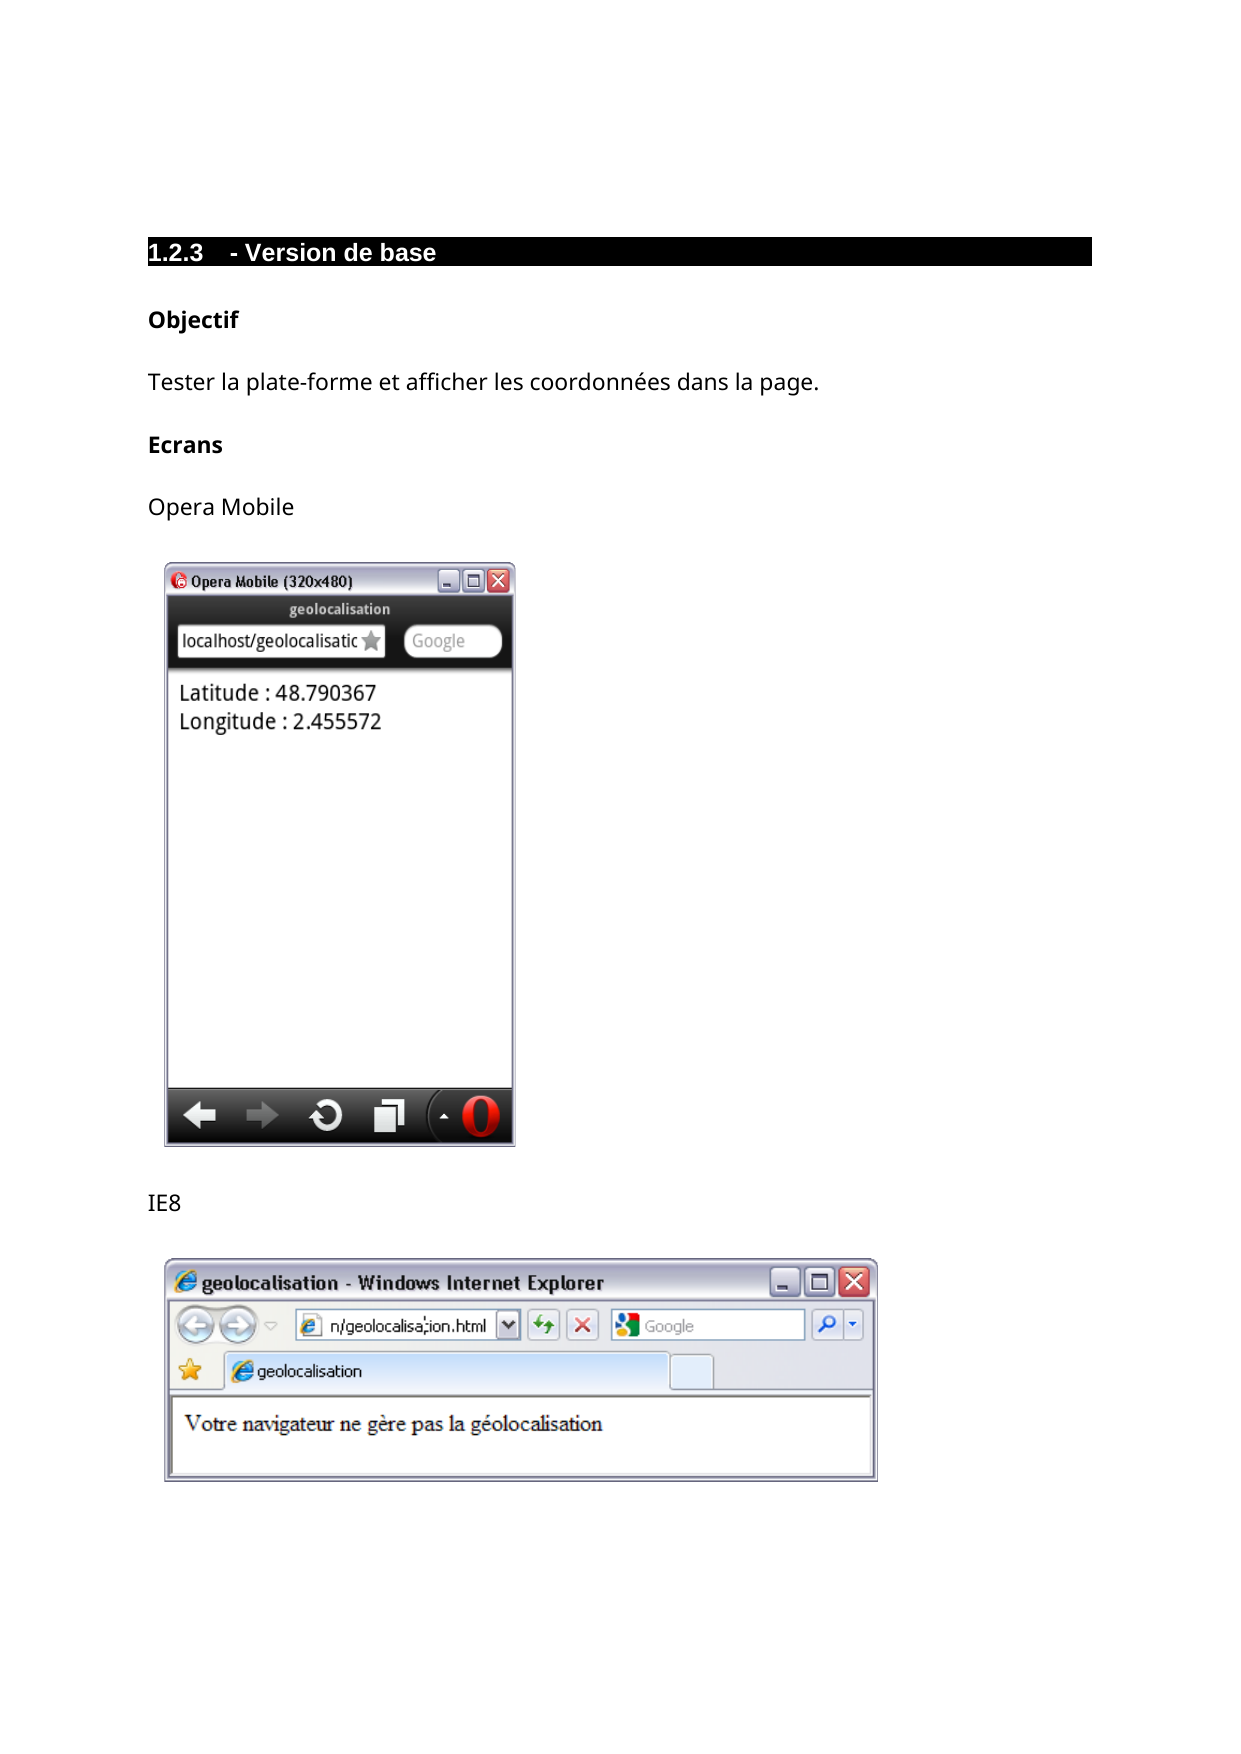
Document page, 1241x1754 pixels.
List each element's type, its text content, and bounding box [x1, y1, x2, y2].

picture [164, 1258, 878, 1482]
text Opera Mobile [148, 491, 1092, 522]
text IE8 [148, 1187, 1092, 1218]
subtitle - Version de base [148, 237, 1092, 266]
text Objectif [148, 304, 1092, 335]
picture [164, 562, 516, 1147]
text Tester la plate-forme et afficher les coordonnées dans la page. [148, 366, 1092, 397]
text Ecrans [148, 429, 1092, 460]
